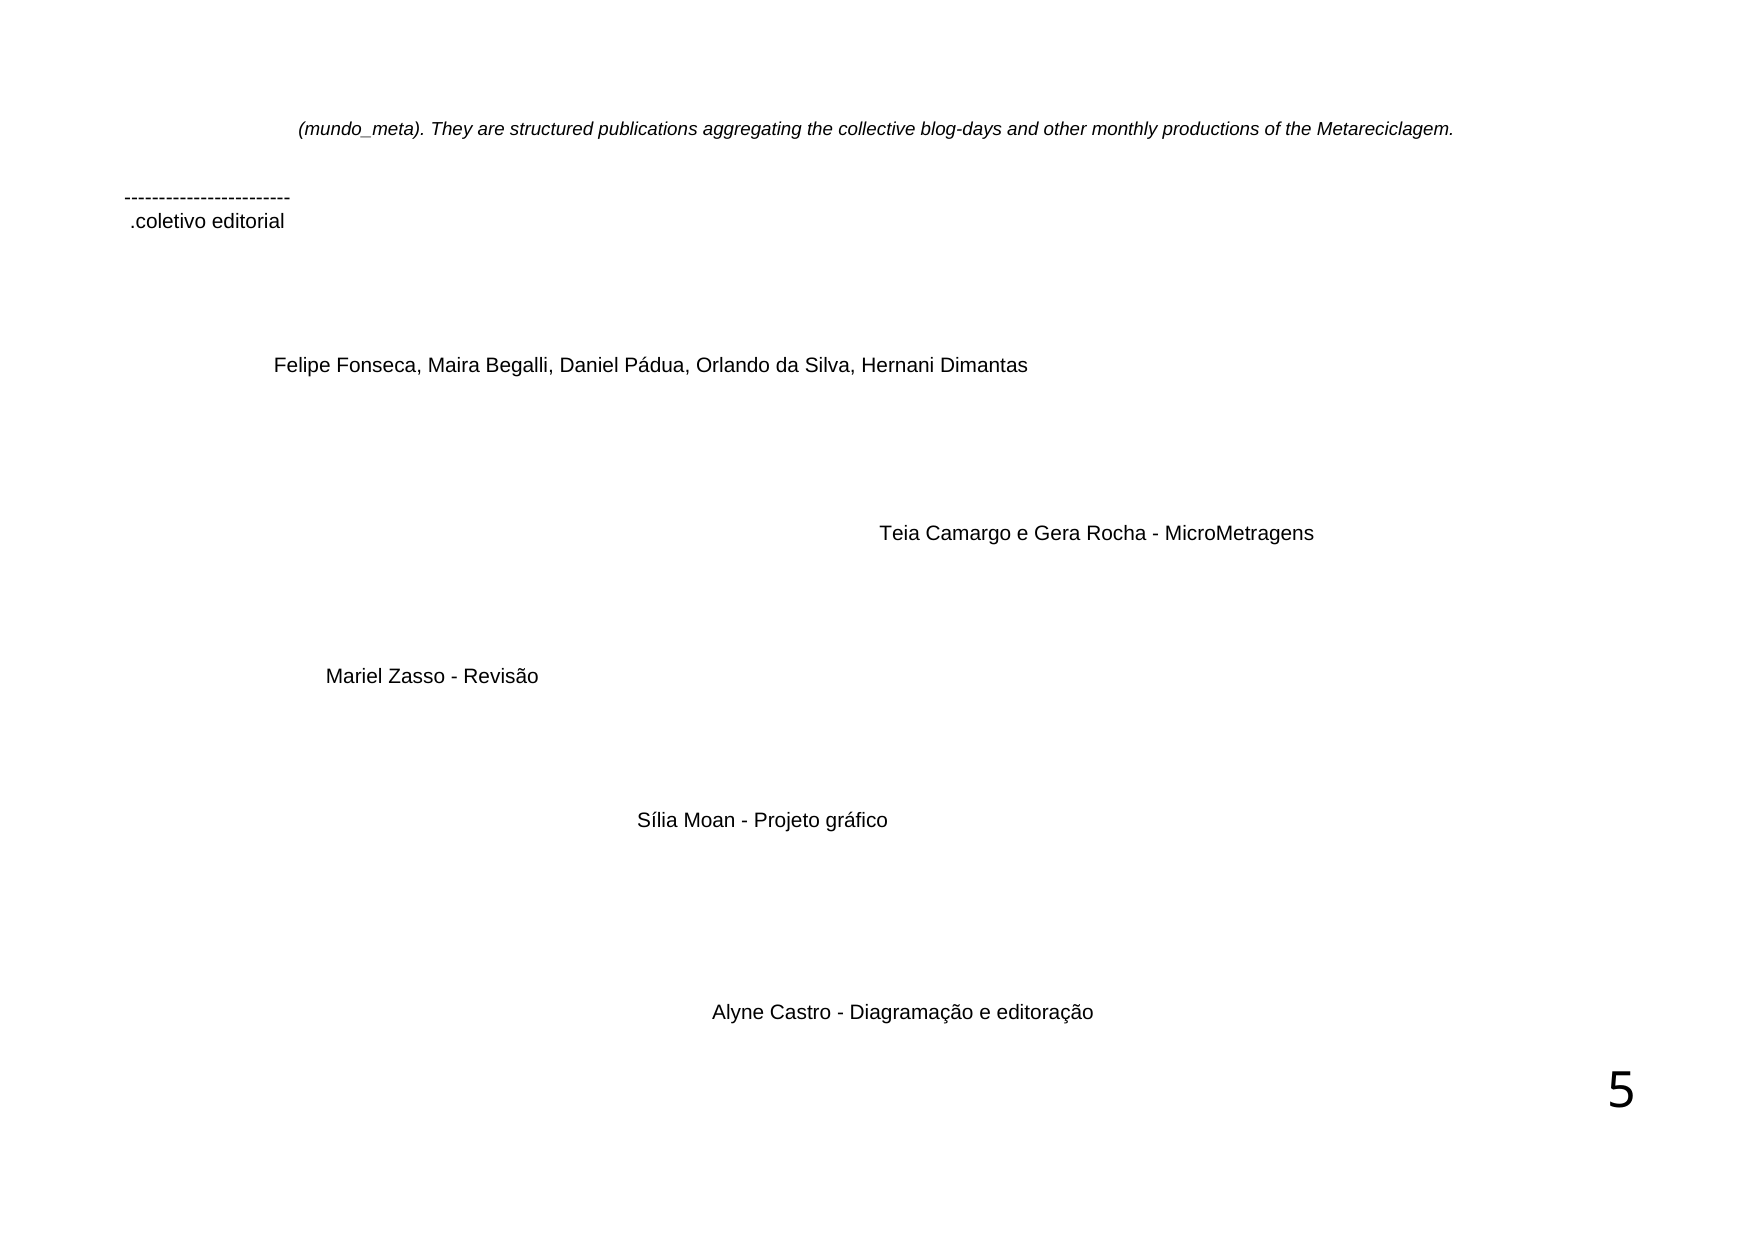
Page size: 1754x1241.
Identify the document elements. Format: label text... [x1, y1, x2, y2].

text Alyne Castro - Diagramação e editoração [118, 1000, 1636, 1024]
text (mundo_meta). They are structured publications aggregating the collective blog-days and other monthly productions of the Metareciclagem. [118, 118, 1636, 140]
text .coletivo editorial [118, 209, 1636, 233]
text Felipe Fonseca, Maira Begalli, Daniel Pádua, Orlando da Silva, Hernani Dimantas [118, 353, 1636, 377]
text ------------------------ [118, 185, 1636, 209]
text Teia Camargo e Gera Rocha - MicroMetragens [118, 521, 1636, 544]
text Sília Moan - Projeto gráfico [118, 808, 1636, 832]
text Mariel Zasso - Revisão [118, 664, 1636, 688]
